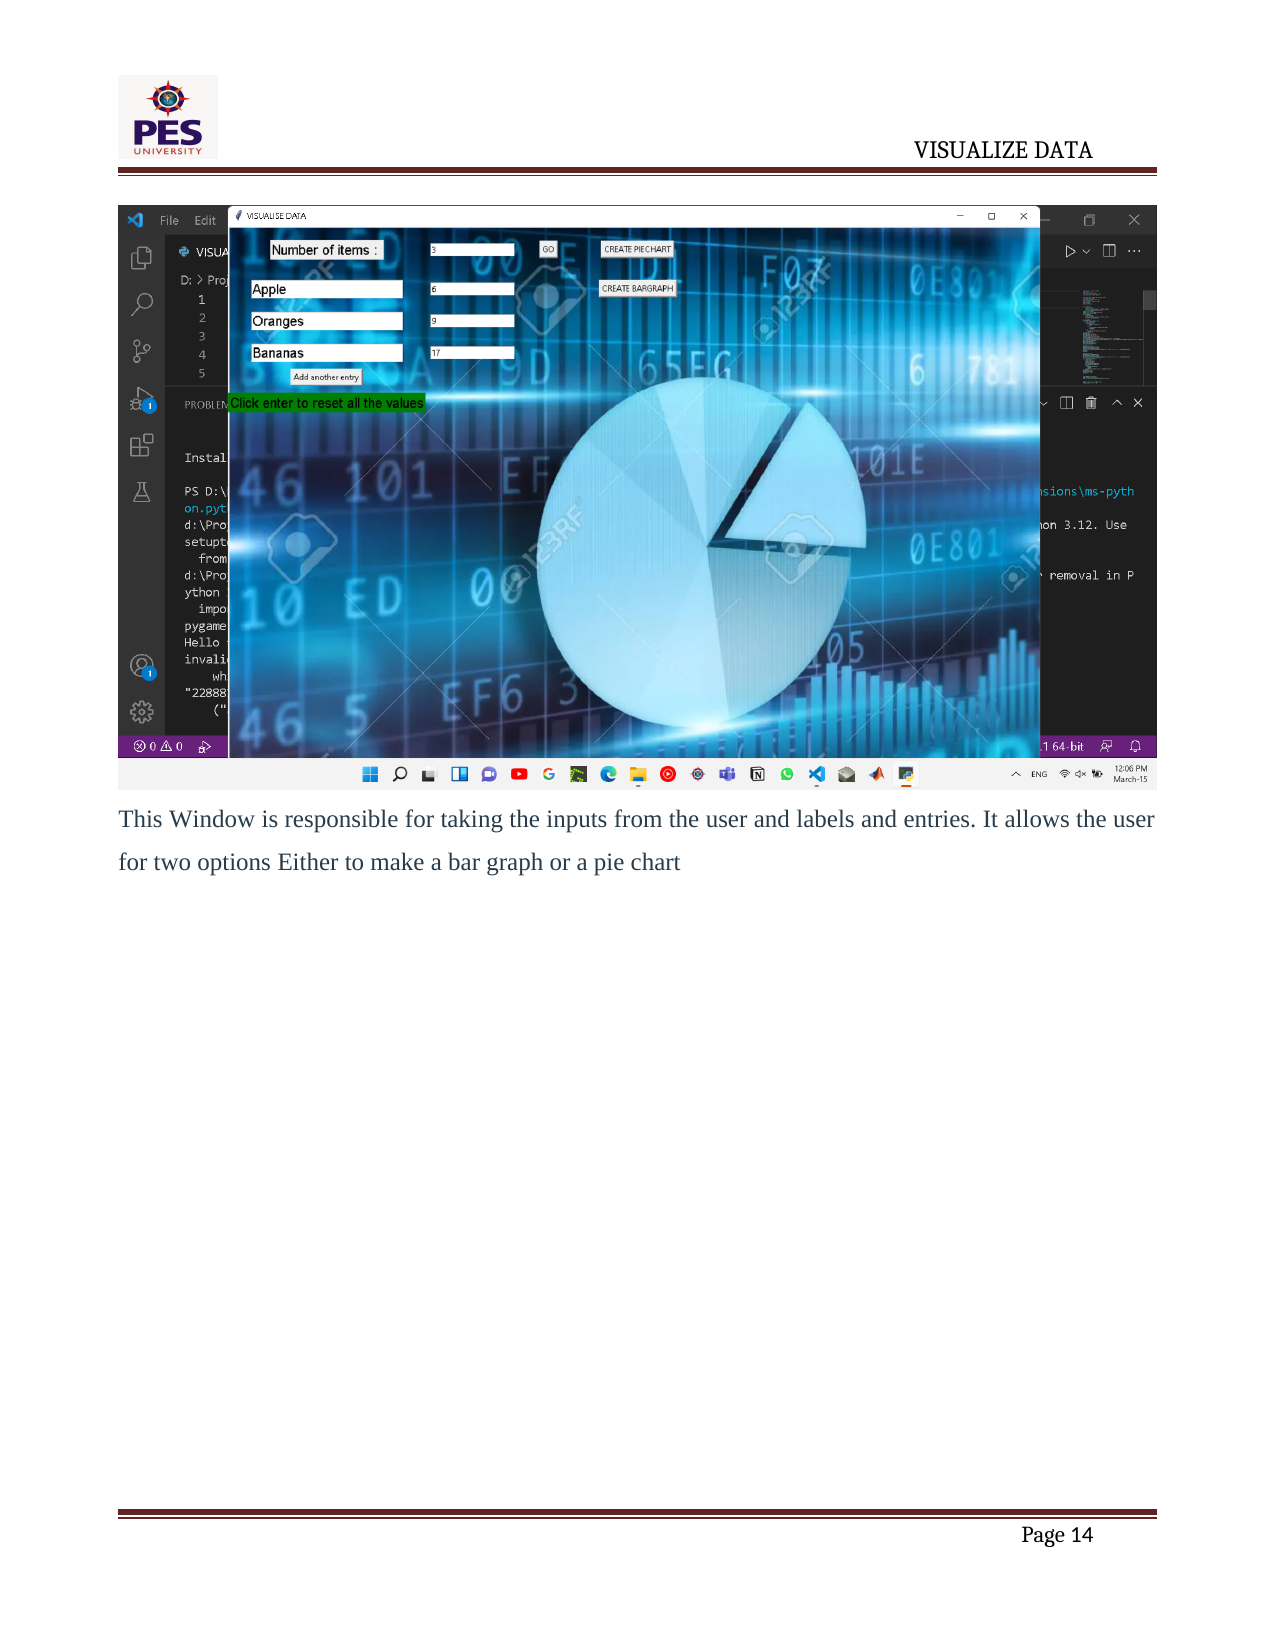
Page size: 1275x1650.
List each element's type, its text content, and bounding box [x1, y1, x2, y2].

picture [118, 205, 1157, 790]
picture [118, 75, 218, 159]
text This Window is responsible for taking the inputs from the user and labels and entries. It allows the user for two options Either to make a bar graph or a pie chart [118, 790, 1157, 876]
